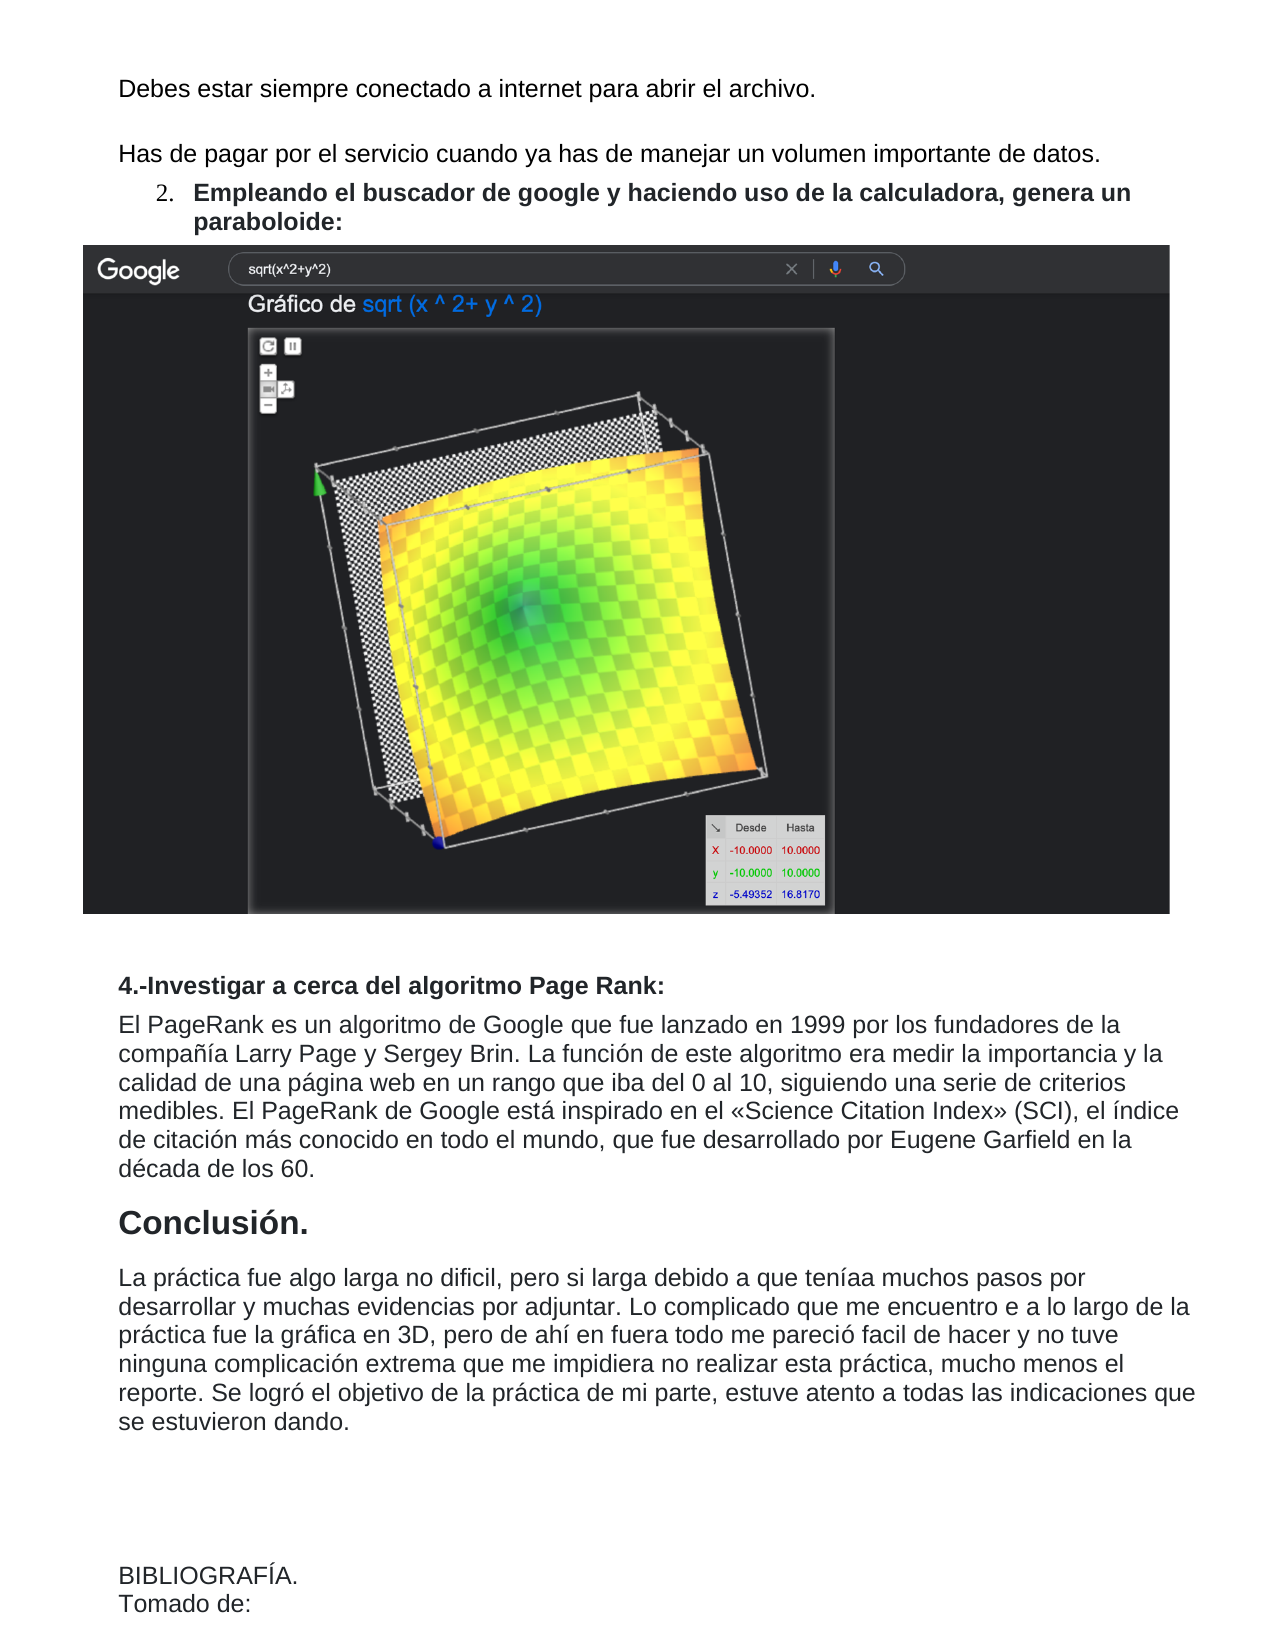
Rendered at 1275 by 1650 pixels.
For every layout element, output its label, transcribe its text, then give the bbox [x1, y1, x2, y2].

text Tomado de: [118, 1589, 1205, 1618]
text La práctica fue algo larga no dificil, pero si larga debido a que teníaa muchos pasos por desarrollar y muchas evidencias por adjuntar. Lo complicado que me encuentro e a lo largo de la práctica fue la gráfica en 3D, pero de ahí en fuera todo me pareció facil de hacer y no tuve ninguna complicación extrema que me impidiera no realizar esta práctica, mucho menos el reporte. Se logró el objetivo de la práctica de mi parte, estuve atento a todas las indicaciones que se estuvieron dando. [118, 1263, 1205, 1435]
text BIBLIOGRAFÍA. [118, 1561, 1205, 1589]
text 4.-Investigar a cerca del algoritmo Page Rank: [118, 971, 1205, 1000]
text El PageRank es un algoritmo de Google que fue lanzado en 1999 por los fundadores de la compañía Larry Page y Sergey Brin. La función de este algoritmo era medir la importancia y la calidad de una página web en un rango que iba del 0 al 10, siguiendo una serie de criterios medibles. El PageRank de Google está inspirado en el «Science Citation Index» (SCI), el índice de citación más conocido en todo el mundo, que fue desarrollado por Eugene Garfield en la década de los 60. [118, 1010, 1205, 1183]
text Has de pagar por el servicio cuando ya has de manejar un volumen importante de datos. [118, 124, 1205, 167]
text Conclusión. [118, 1203, 1205, 1242]
list Empleando el buscador de google y haciendo uso de la calculadora, genera un paraboloide: [156, 178, 1205, 235]
text Debes estar siempre conectado a internet para abrir el archivo. [118, 59, 1205, 103]
